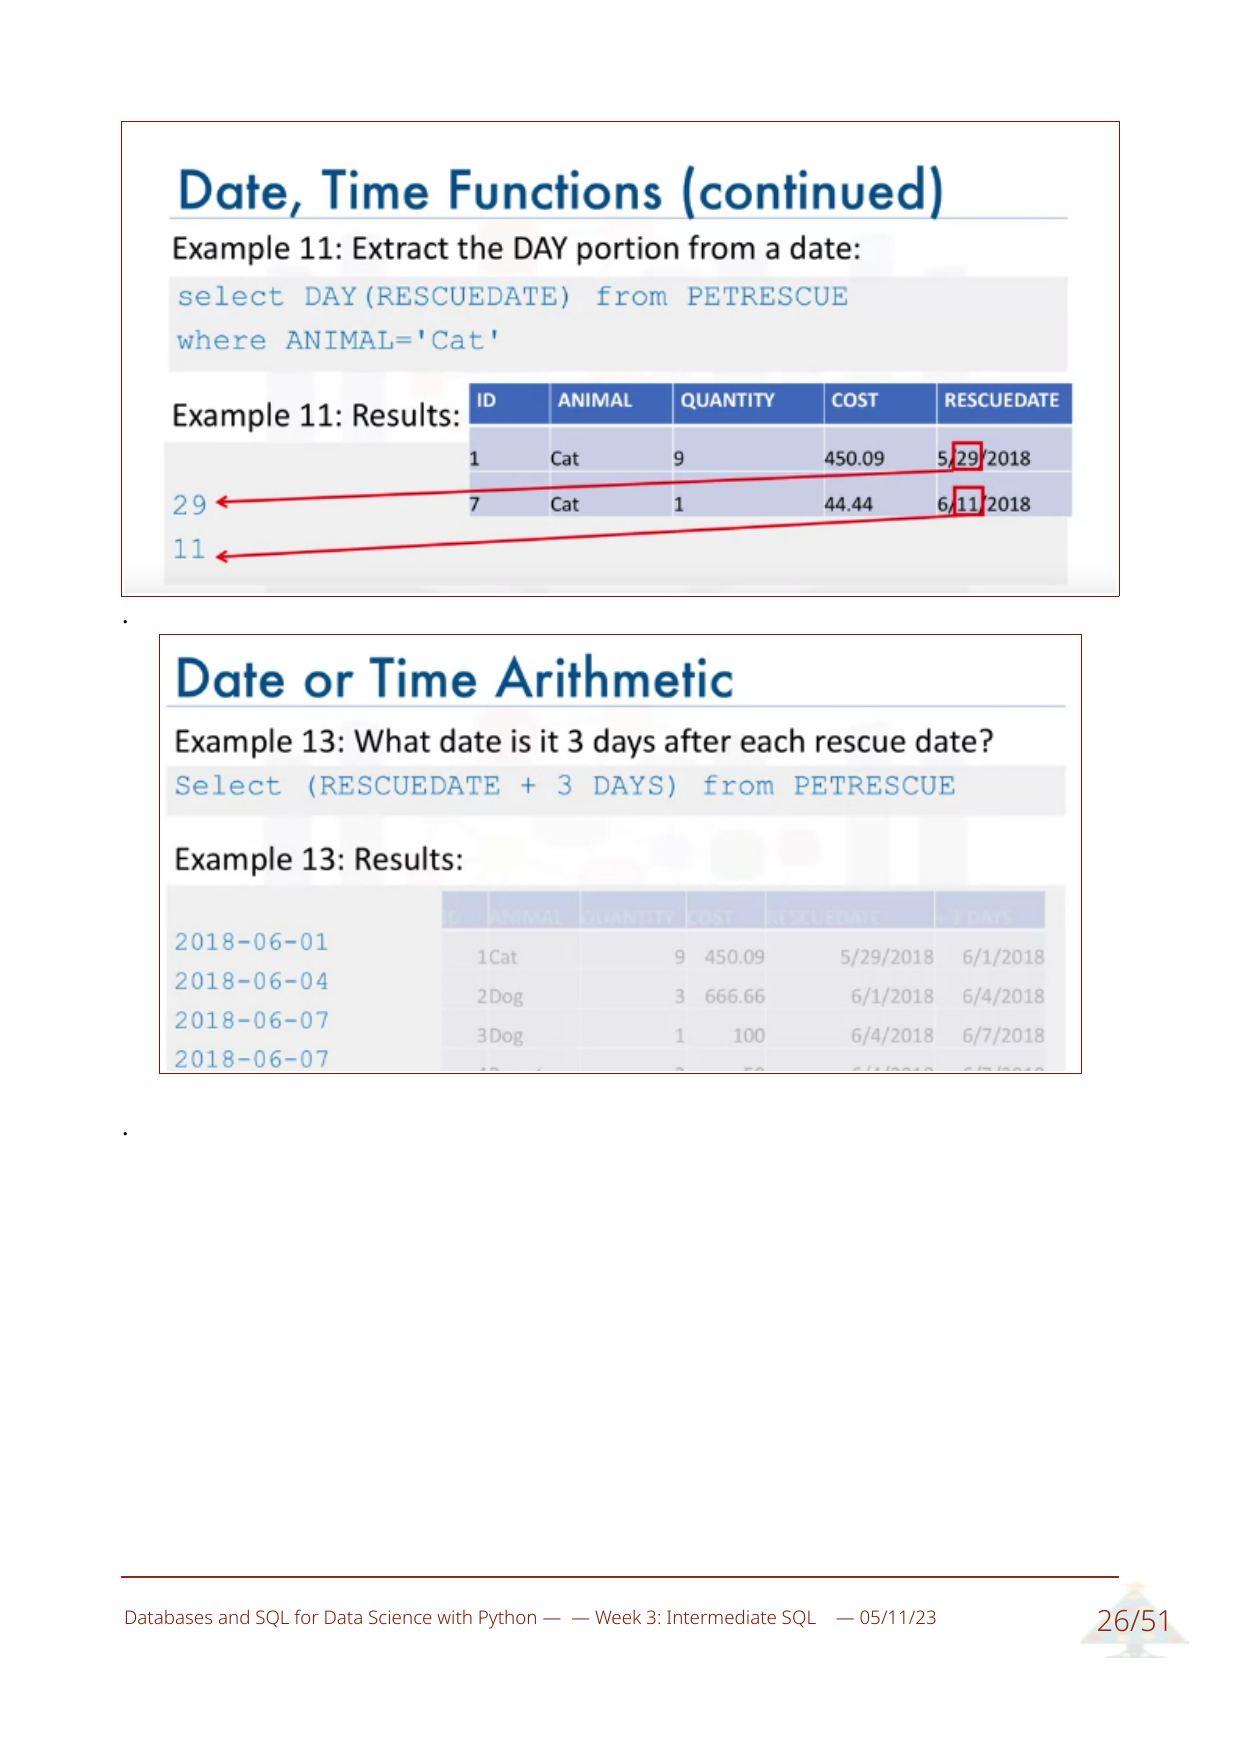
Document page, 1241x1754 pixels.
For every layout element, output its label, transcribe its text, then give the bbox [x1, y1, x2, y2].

text . [121, 597, 1119, 630]
text . [121, 1112, 1119, 1141]
picture [162, 637, 1078, 1071]
picture [124, 124, 1116, 593]
text [122, 122, 1119, 596]
